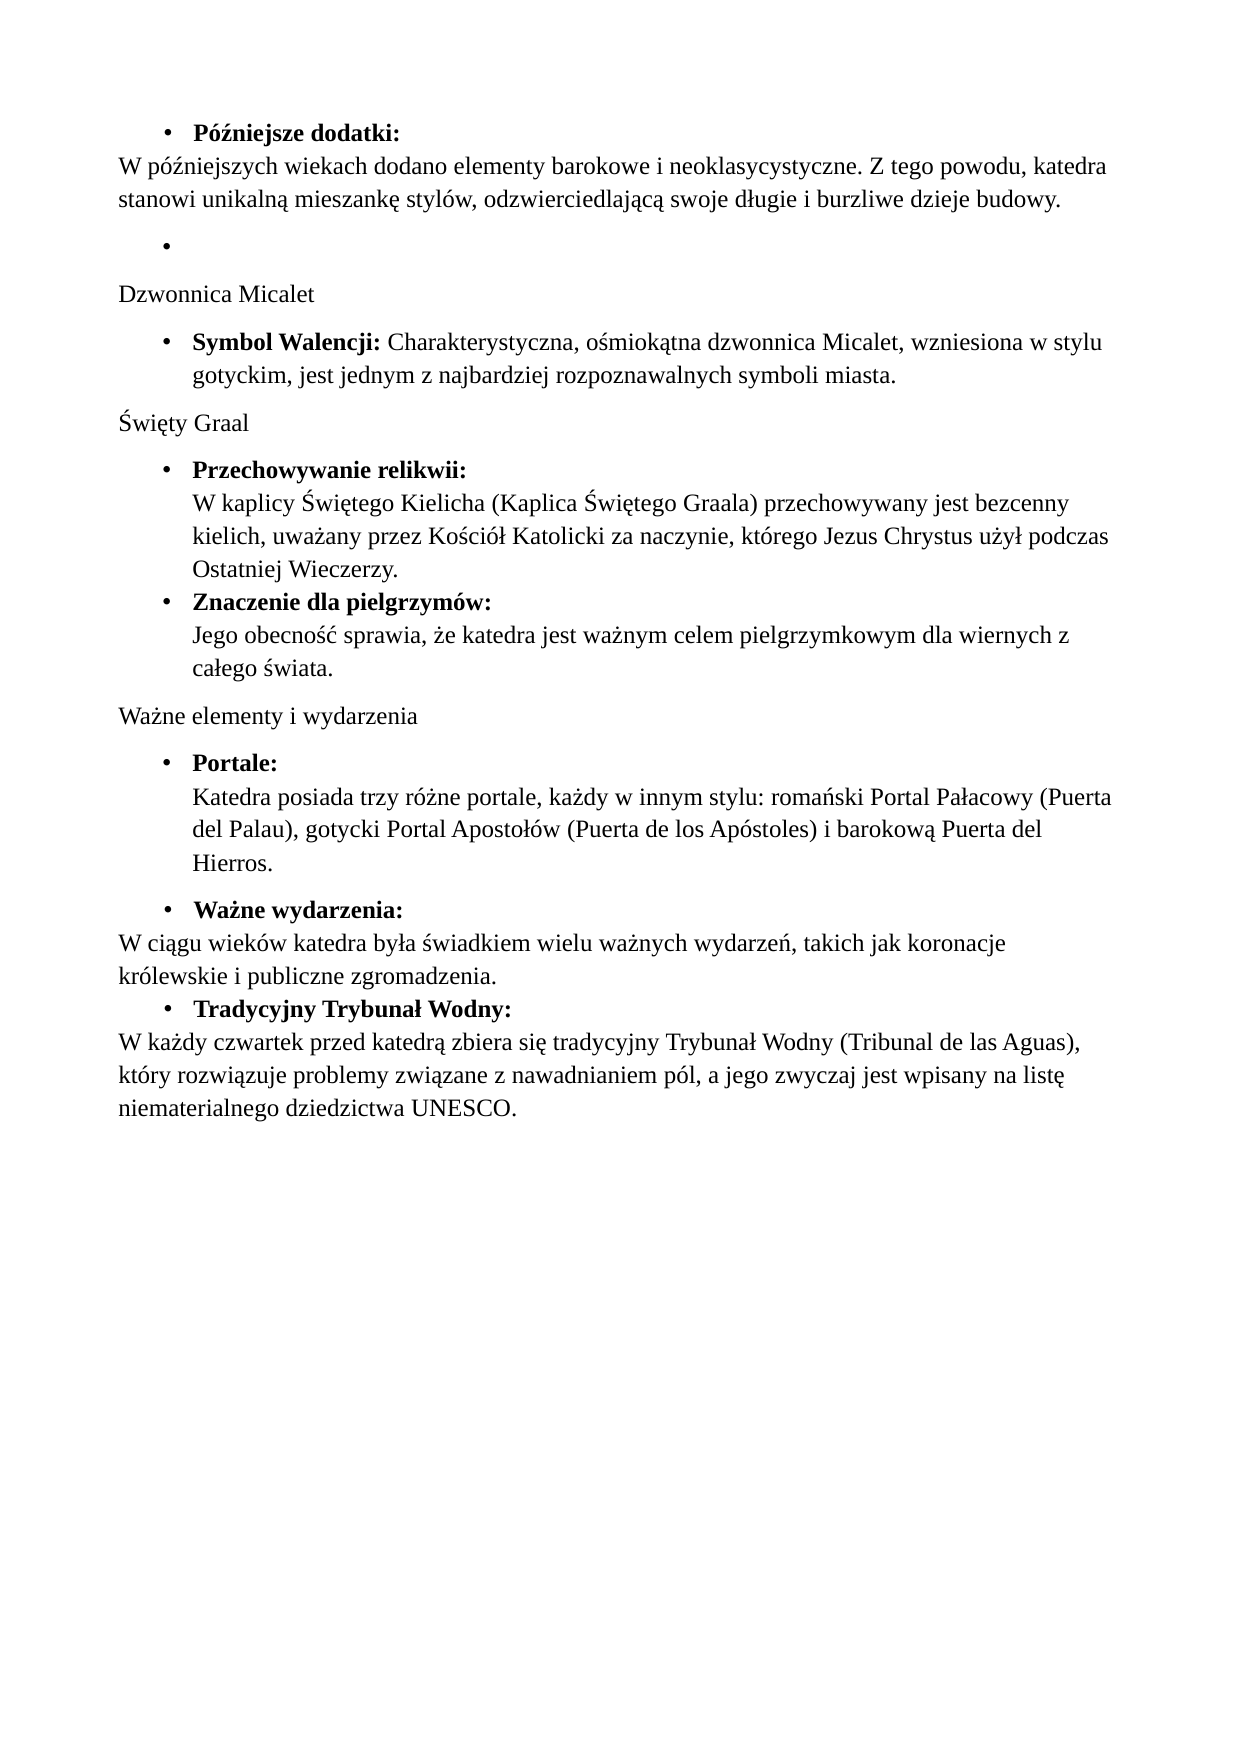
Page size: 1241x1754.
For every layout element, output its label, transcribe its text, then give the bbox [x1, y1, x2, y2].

list Późniejsze dodatki: [164, 118, 1122, 147]
list Katedra posiada trzy różne portale, każdy w innym stylu: romański Portal Pałacowy (Puerta del Palau), gotycki Portal Apostołów (Puerta de los Apóstoles) i barokową Puerta del Hierros. [162, 782, 1122, 876]
list Portale: [162, 748, 1122, 777]
list Znaczenie dla pielgrzymów: [162, 587, 1122, 616]
text W późniejszych wiekach dodano elementy barokowe i neoklasycystyczne. Z tego powodu, katedra stanowi unikalną mieszankę stylów, odzwierciedlającą swoje długie i burzliwe dzieje budowy. [118, 151, 1122, 213]
text Ważne elementy i wydarzenia [118, 701, 1122, 730]
text Dzwonnica Micalet [118, 279, 1122, 308]
text Święty Graal [118, 408, 1122, 436]
list W kaplicy Świętego Kielicha (Kaplica Świętego Graala) przechowywany jest bezcenny kielich, uważany przez Kościół Katolicki za naczynie, którego Jezus Chrystus użył podczas Ostatniej Wieczerzy. [162, 488, 1122, 583]
list Jego obecność sprawia, że katedra jest ważnym celem pielgrzymkowym dla wiernych z całego świata. [162, 620, 1122, 682]
list Przechowywanie relikwii: [162, 455, 1122, 484]
list Ważne wydarzenia: [164, 895, 1122, 924]
text W każdy czwartek przed katedrą zbiera się tradycyjny Trybunał Wodny (Tribunal de las Aguas), który rozwiązuje problemy związane z nawadnianiem pól, a jego zwyczaj jest wpisany na listę niematerialnego dziedzictwa UNESCO. [118, 1027, 1122, 1122]
list Symbol Walencji: Charakterystyczna, ośmiokątna dzwonnica Micalet, wzniesiona w stylu gotyckim, jest jednym z najbardziej rozpoznawalnych symboli miasta. [162, 327, 1122, 389]
list Tradycyjny Trybunał Wodny: [164, 994, 1122, 1023]
text W ciągu wieków katedra była świadkiem wielu ważnych wydarzeń, takich jak koronacje królewskie i publiczne zgromadzenia. [118, 928, 1122, 990]
